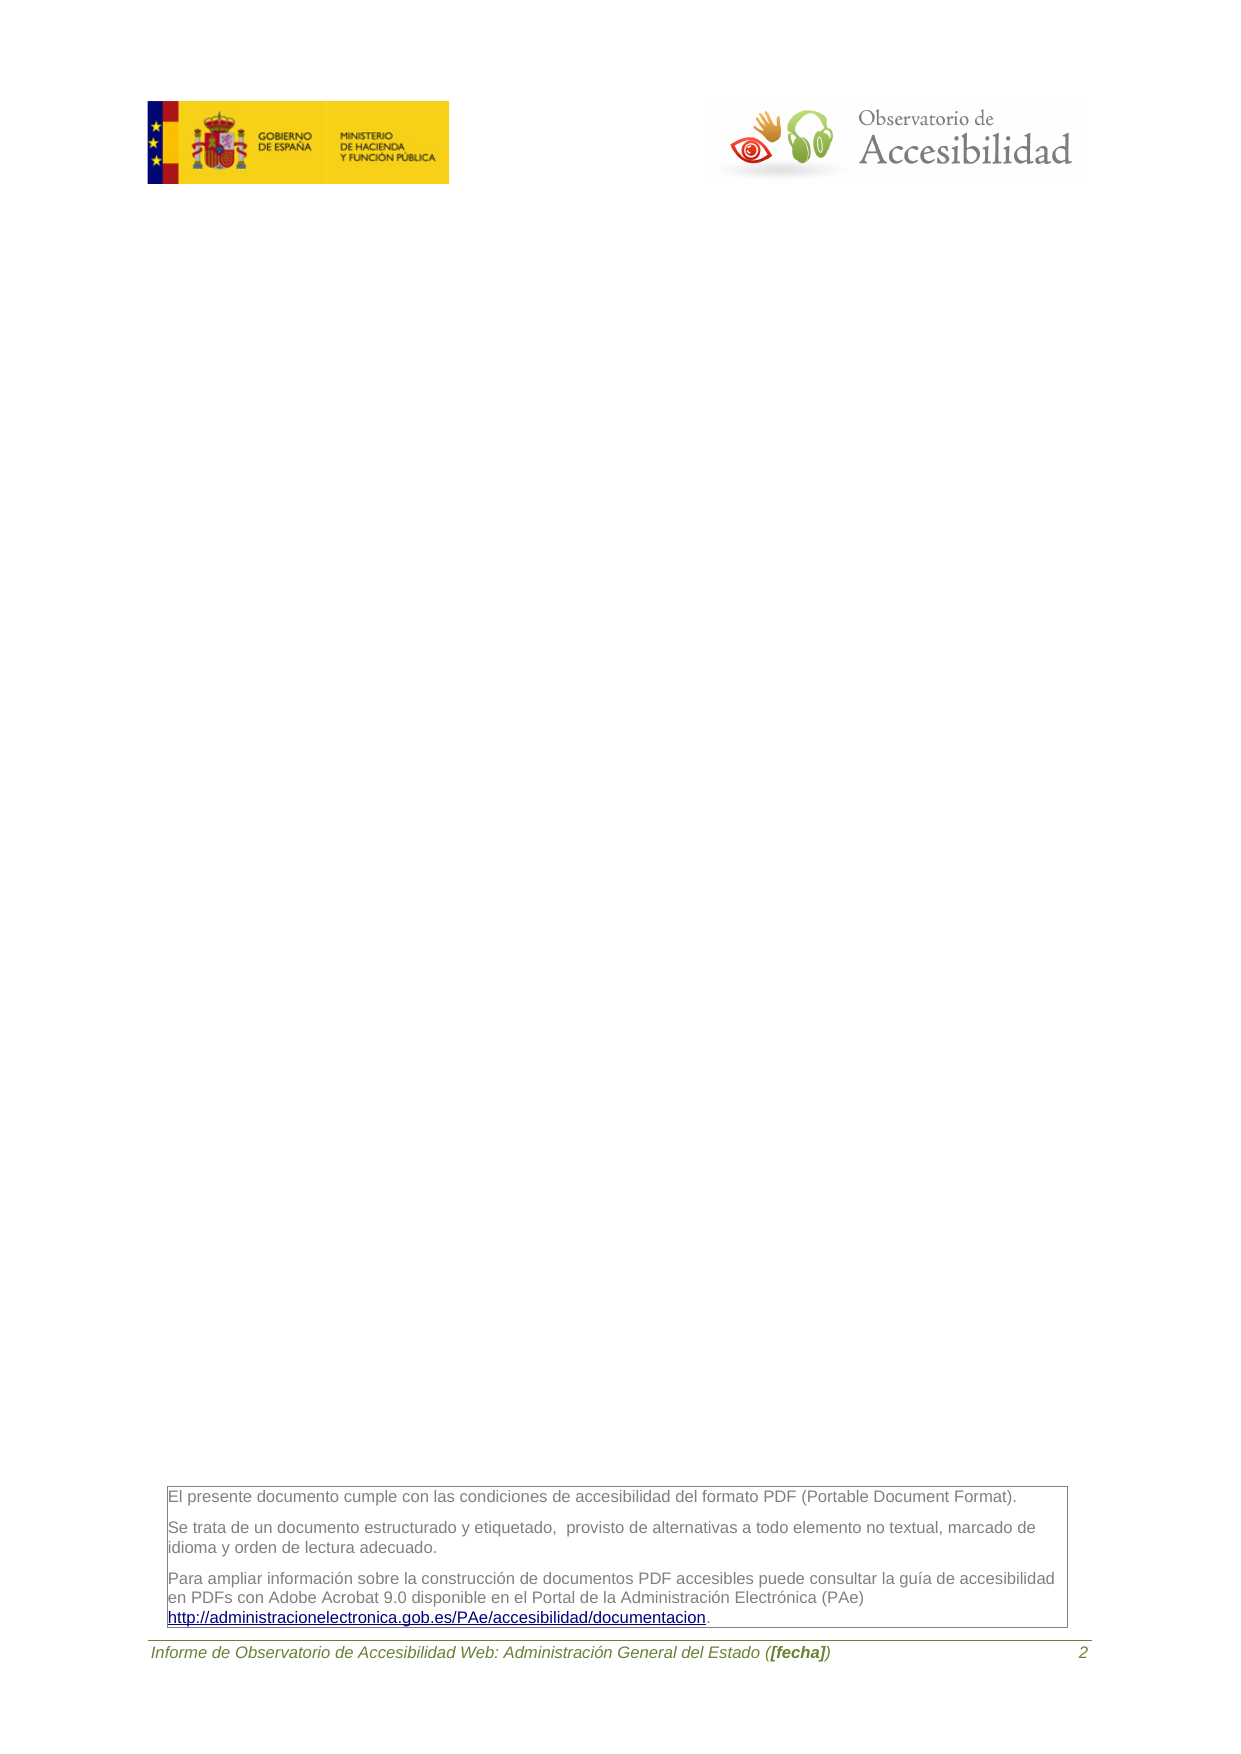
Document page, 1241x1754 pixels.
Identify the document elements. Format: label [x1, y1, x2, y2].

picture [147, 101, 450, 184]
picture [710, 101, 1086, 184]
